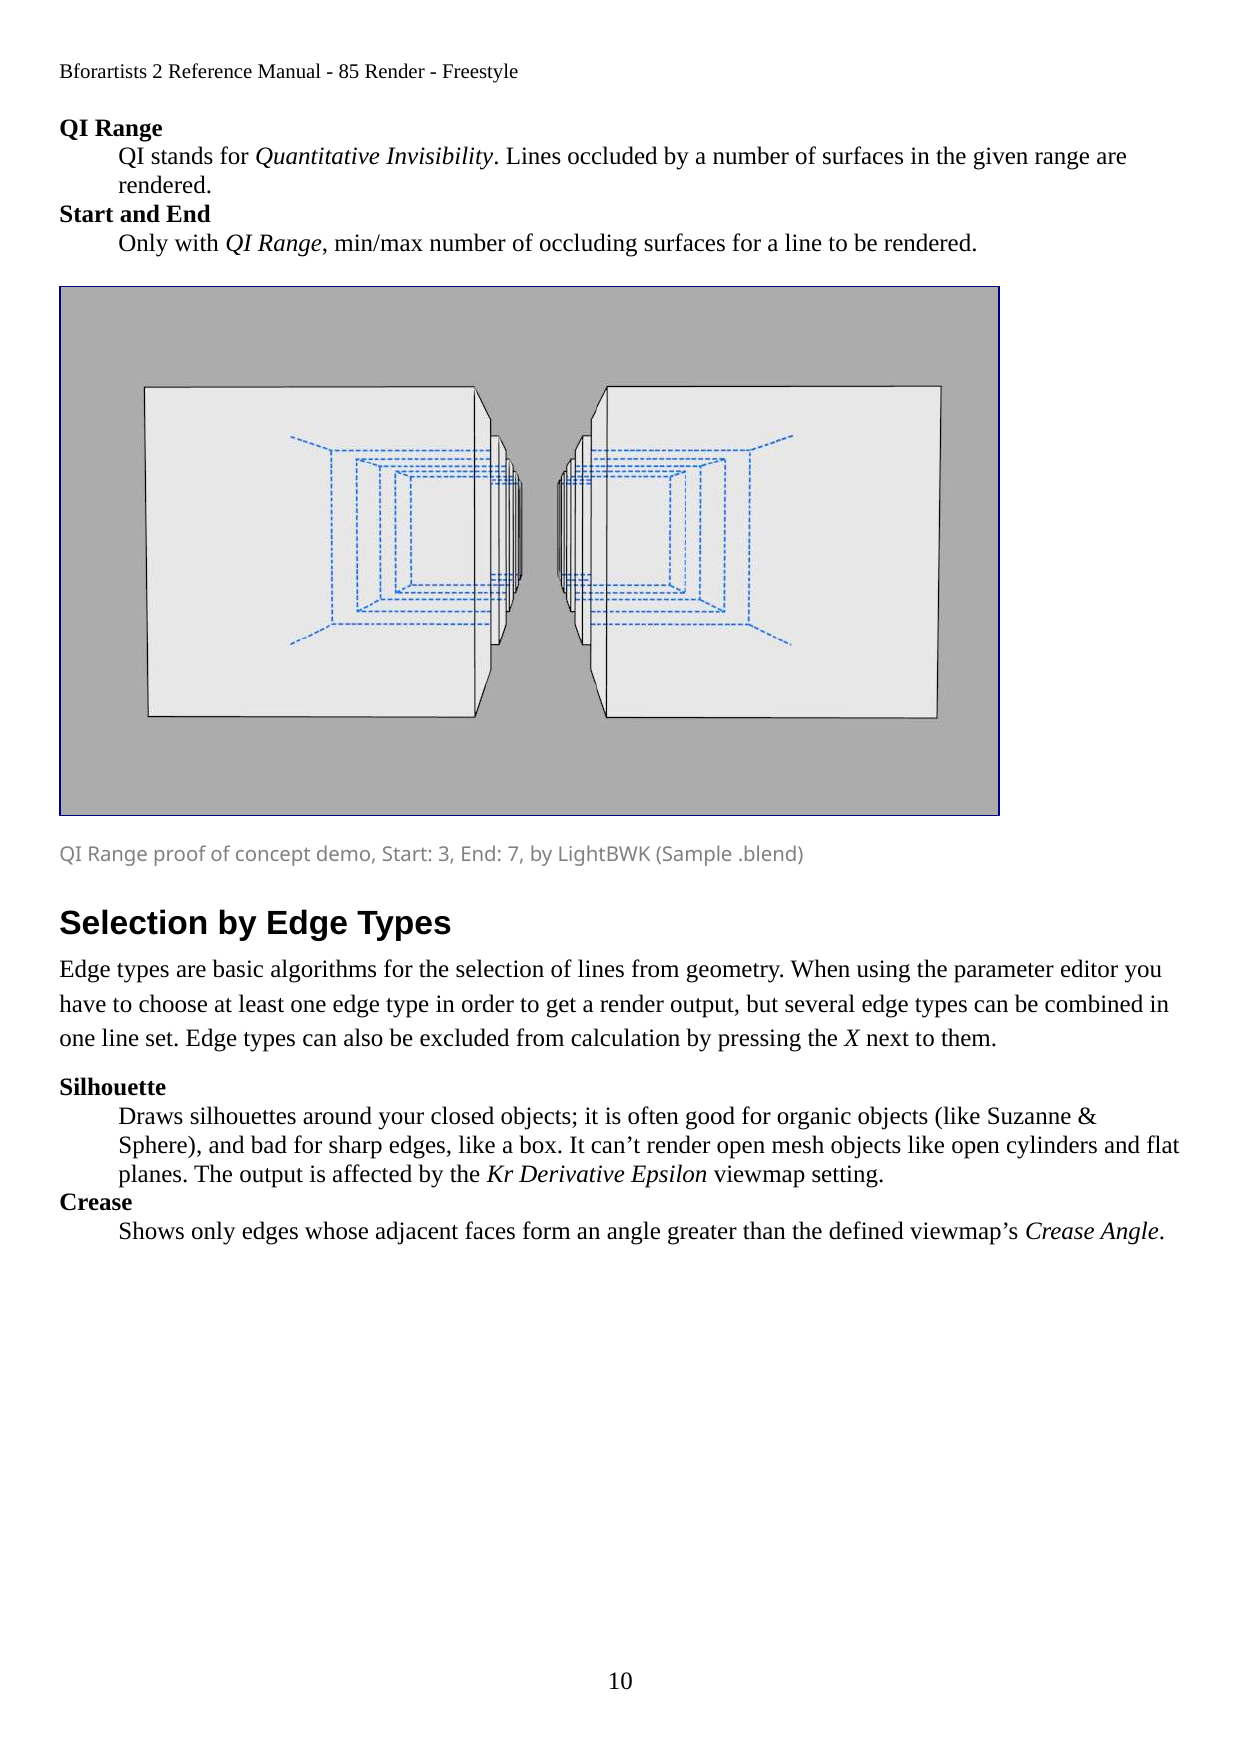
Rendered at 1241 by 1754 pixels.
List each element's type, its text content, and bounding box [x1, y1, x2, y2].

subtitle Selection by Edge Types [59, 903, 1181, 942]
list QI stands for Quantitative Invisibility. Lines occluded by a number of surfaces in the given range are rendered. [118, 141, 1181, 199]
subtitle Start and End [59, 199, 1181, 228]
list Only with QI Range, min/max number of occluding surfaces for a line to be rendered. [118, 228, 1181, 256]
list Shows only edges whose adjacent faces form an angle greater than the defined viewmap’s Crease Angle. [118, 1216, 1181, 1245]
subtitle QI Range [59, 113, 1181, 141]
list Draws silhouettes around your closed objects; it is often good for organic objects (like Suzanne & Sphere), and bad for sharp edges, like a box. It can’t render open mesh objects like open cylinders and flat planes. The output is affected by the Kr Derivative Epsilon viewmap setting. [118, 1101, 1181, 1187]
subtitle Crease [59, 1187, 1181, 1216]
picture [61, 287, 998, 815]
text Edge types are basic algorithms for the selection of lines from geometry. When using the parameter editor you have to choose at least one edge type in order to get a render output, but several edge types can be combined in one line set. Edge types can also be excluded from calculation by pressing the X next to them. [59, 954, 1181, 1052]
subtitle Silhouette [59, 1072, 1181, 1101]
text QI Range proof of concept demo, Start: 3, End: 7, by LightBWK (Sample .blend) [59, 837, 1181, 868]
